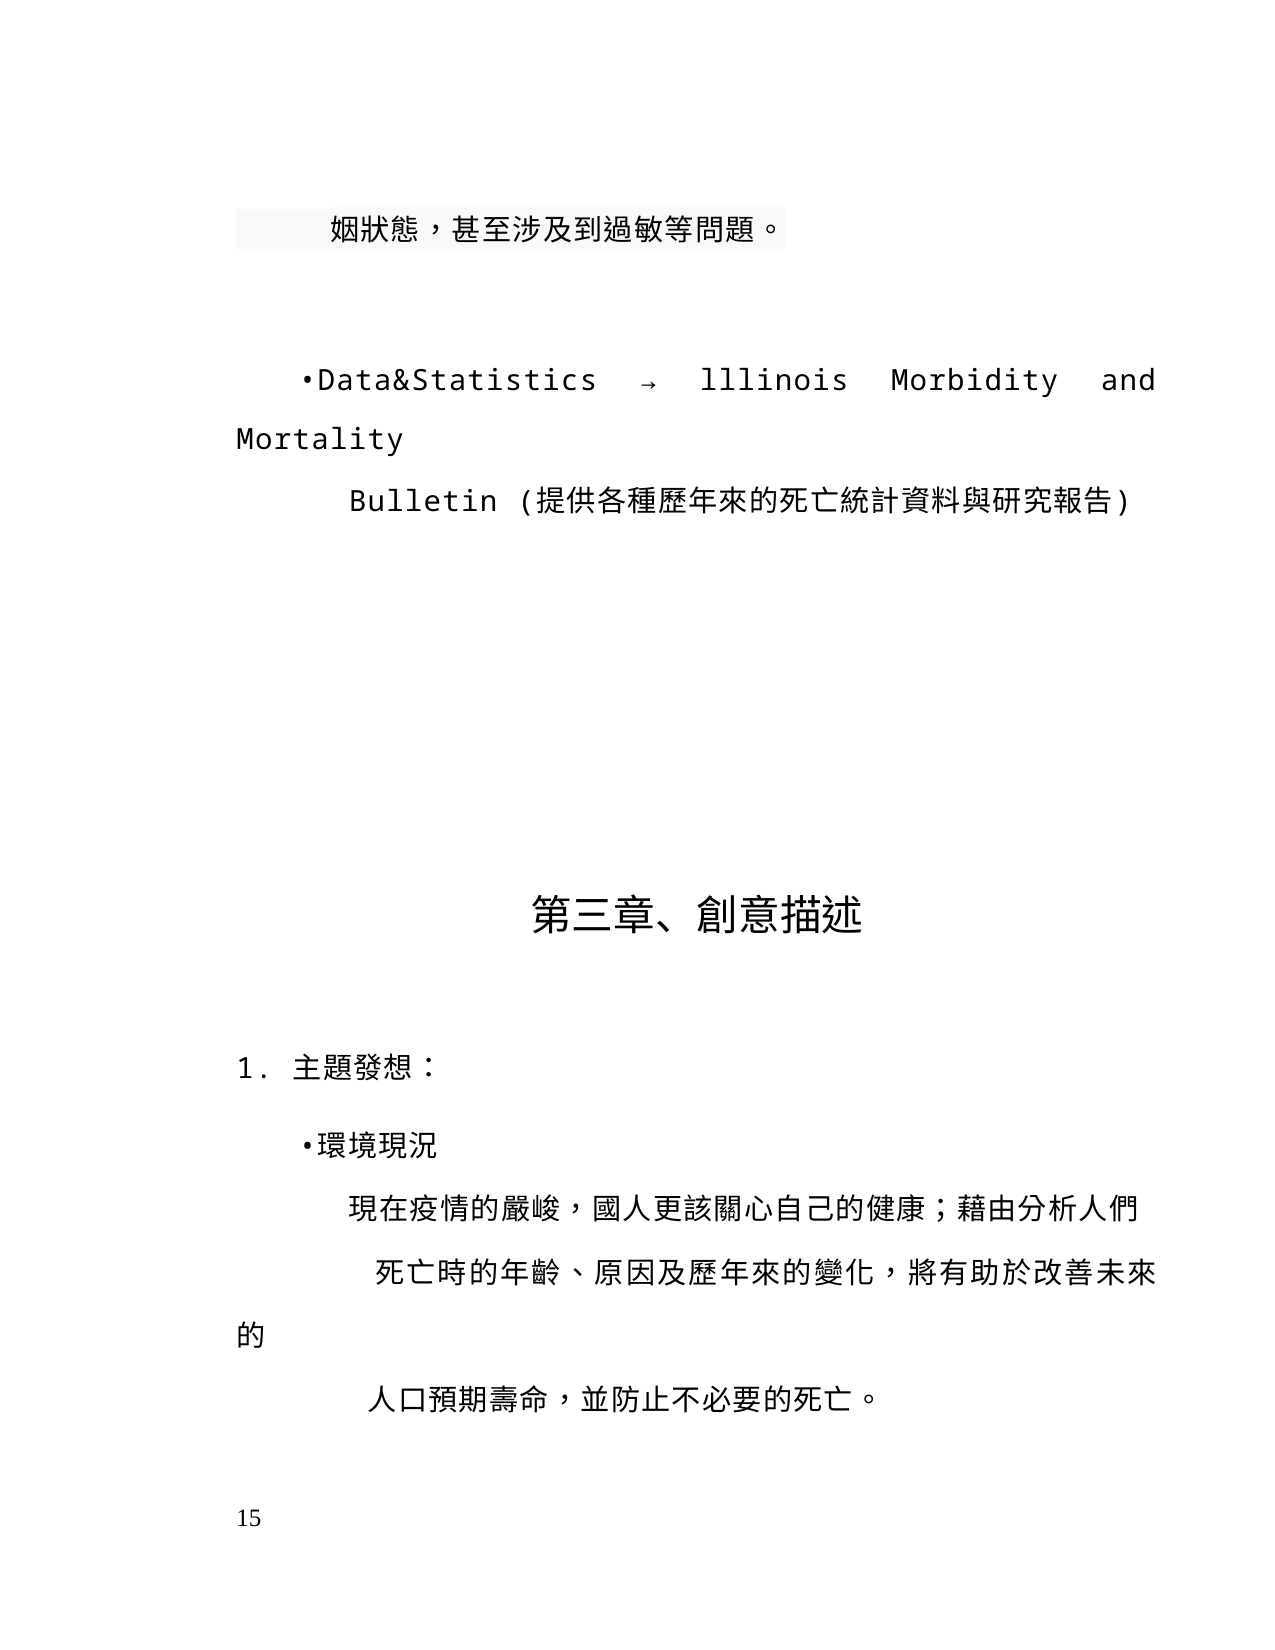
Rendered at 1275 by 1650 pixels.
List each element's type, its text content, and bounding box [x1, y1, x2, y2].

text •Data&Statistics → lllinois Morbidity and Mortality [236, 359, 1157, 458]
text 死亡時的年齡、原因及歷年來的變化，將有助於改善未來的 [236, 1249, 1157, 1355]
text 1. 主題發想： [236, 1044, 1157, 1087]
text Bulletin (提供各種歷年來的死亡統計資料與研究報告) [236, 478, 1157, 520]
text 現在疫情的嚴峻，國人更該關心自己的健康；藉由分析人們 [236, 1186, 1157, 1228]
text 人口預期壽命，並防止不必要的死亡。 [236, 1376, 1157, 1419]
text •環境現況 [236, 1122, 1157, 1165]
text 第三章、創意描述 [236, 882, 1157, 942]
text 姻狀態，甚至涉及到過敏等問題。 [236, 207, 1157, 249]
